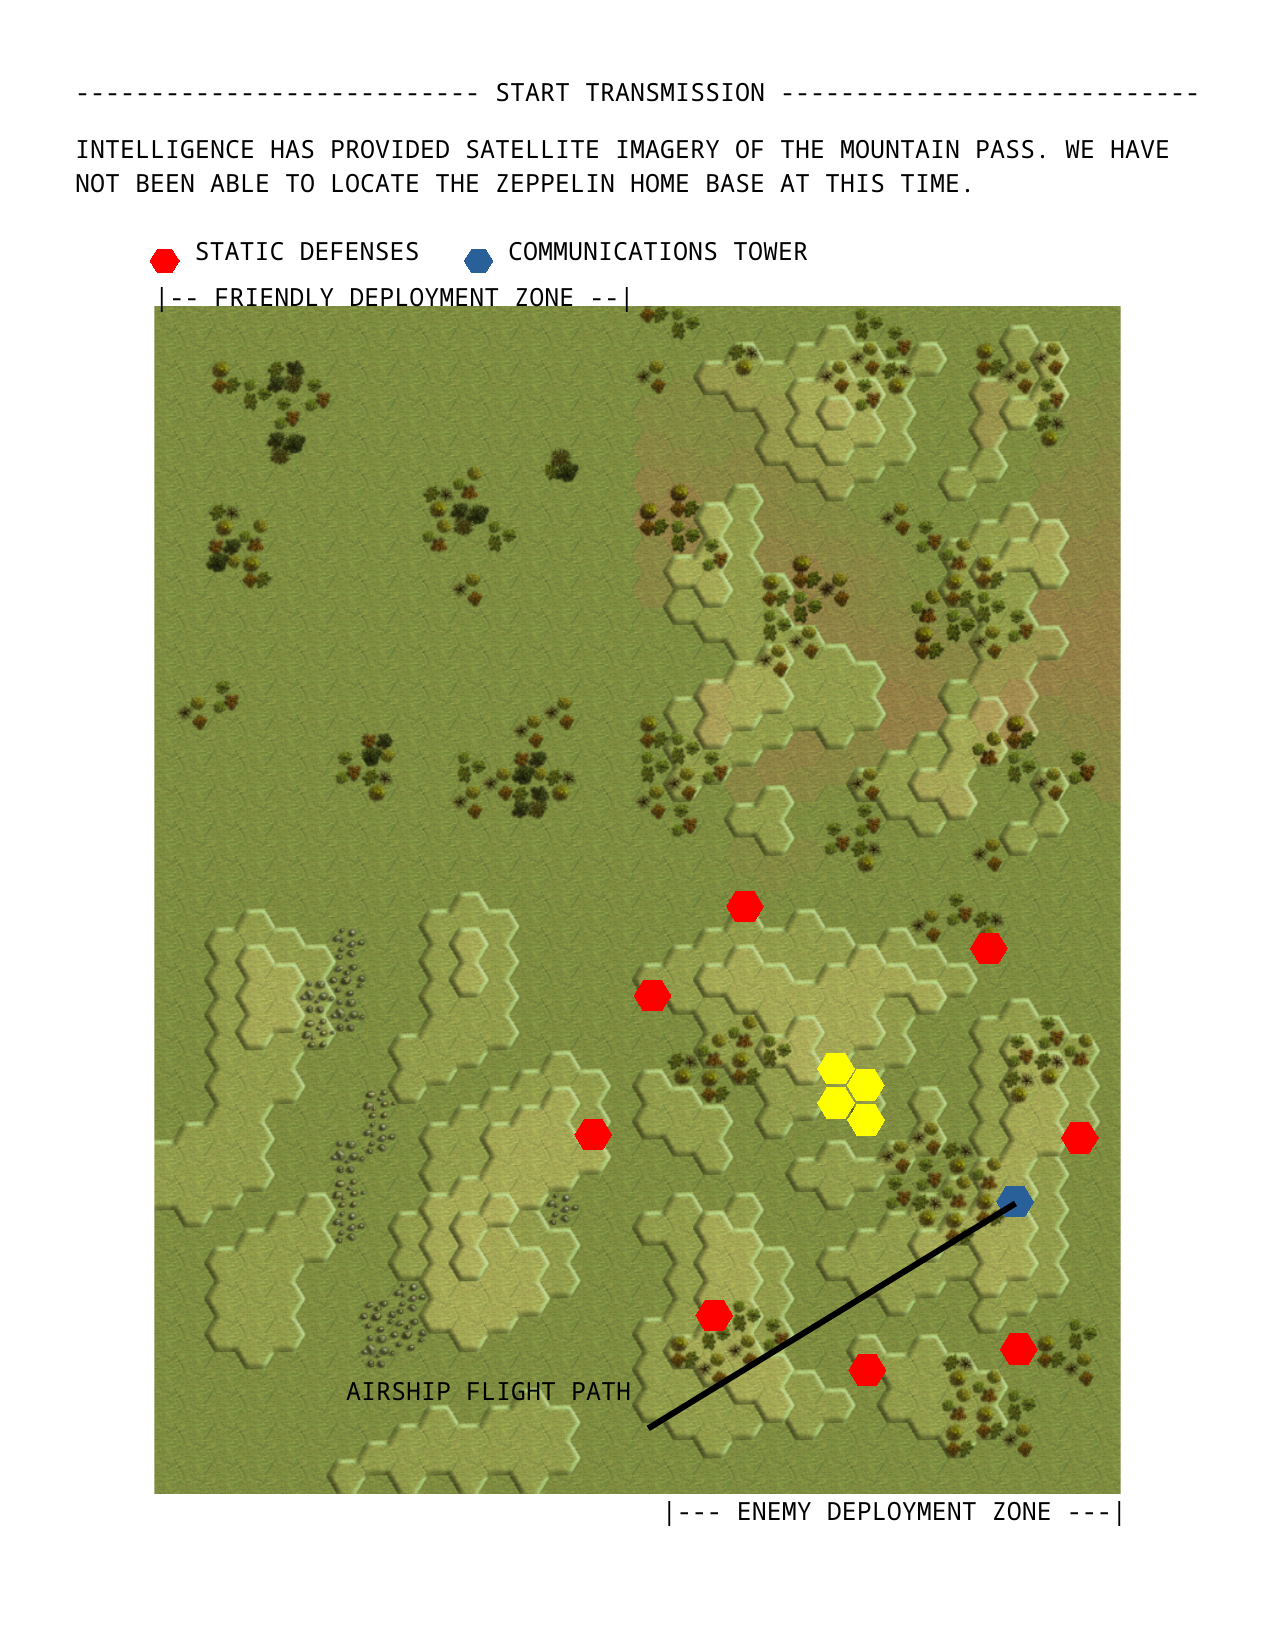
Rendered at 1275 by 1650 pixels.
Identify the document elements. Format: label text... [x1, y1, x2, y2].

text --------------------------- START TRANSMISSION ---------------------------- [75, 75, 1200, 109]
picture [154, 306, 1121, 1494]
text INTELLIGENCE HAS PROVIDED SATELLITE IMAGERY OF THE MOUNTAIN PASS. WE HAVE NOT BEEN ABLE TO LOCATE THE ZEPPELIN HOME BASE AT THIS TIME. [75, 132, 1200, 200]
text STATIC DEFENSES COMMUNICATIONS TOWER [75, 234, 1200, 272]
